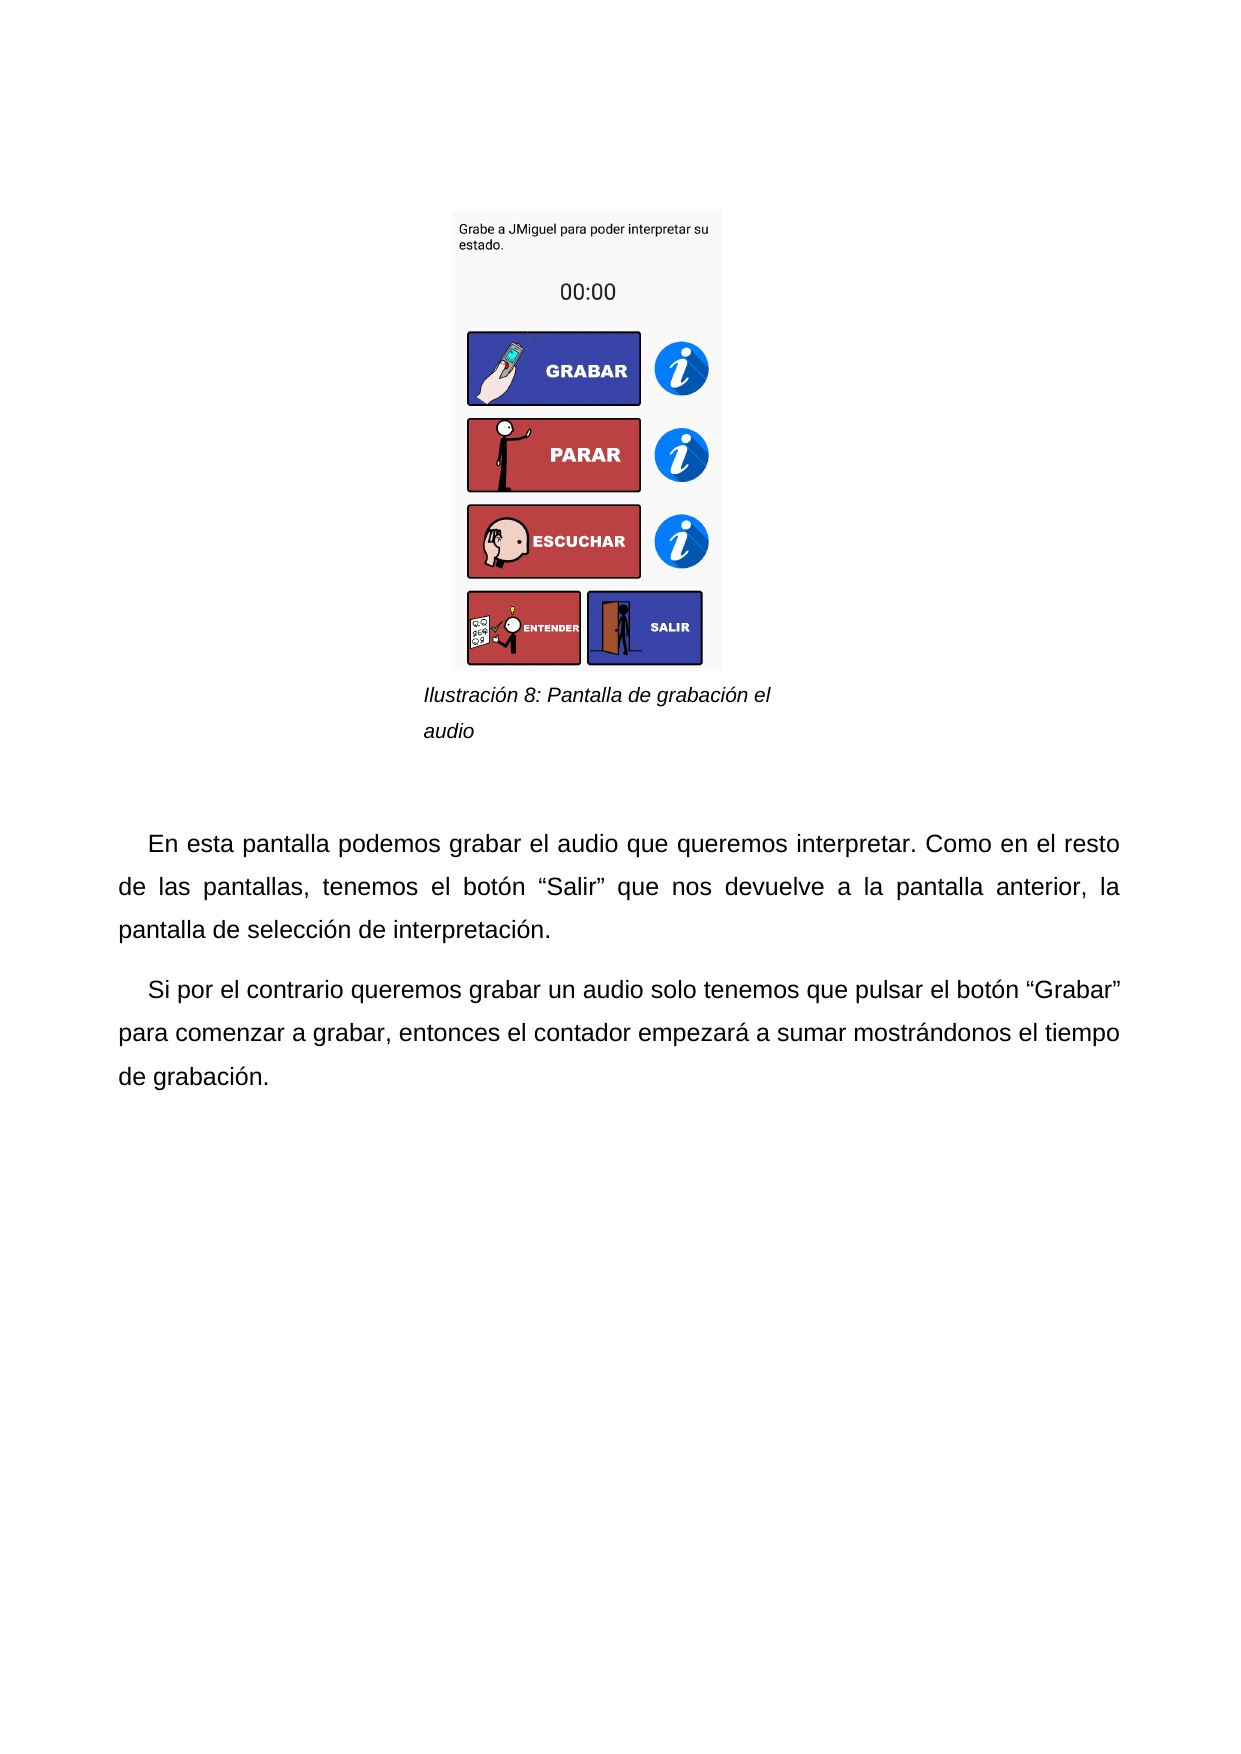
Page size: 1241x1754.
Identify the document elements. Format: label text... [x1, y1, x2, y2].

text En esta pantalla podemos grabar el audio que queremos interpretar. Como en el resto de las pantallas, tenemos el botón “Salir” que nos devuelve a la pantalla anterior, la pantalla de selección de interpretación. [118, 118, 1122, 944]
text Si por el contrario queremos grabar un audio solo tenemos que pulsar el botón “Grabar” para comenzar a grabar, entonces el contador empezará a sumar mostrándonos el tiempo de grabación. [118, 975, 1122, 1090]
text Ilustración 8: Pantalla de grabación el audio [423, 192, 817, 743]
